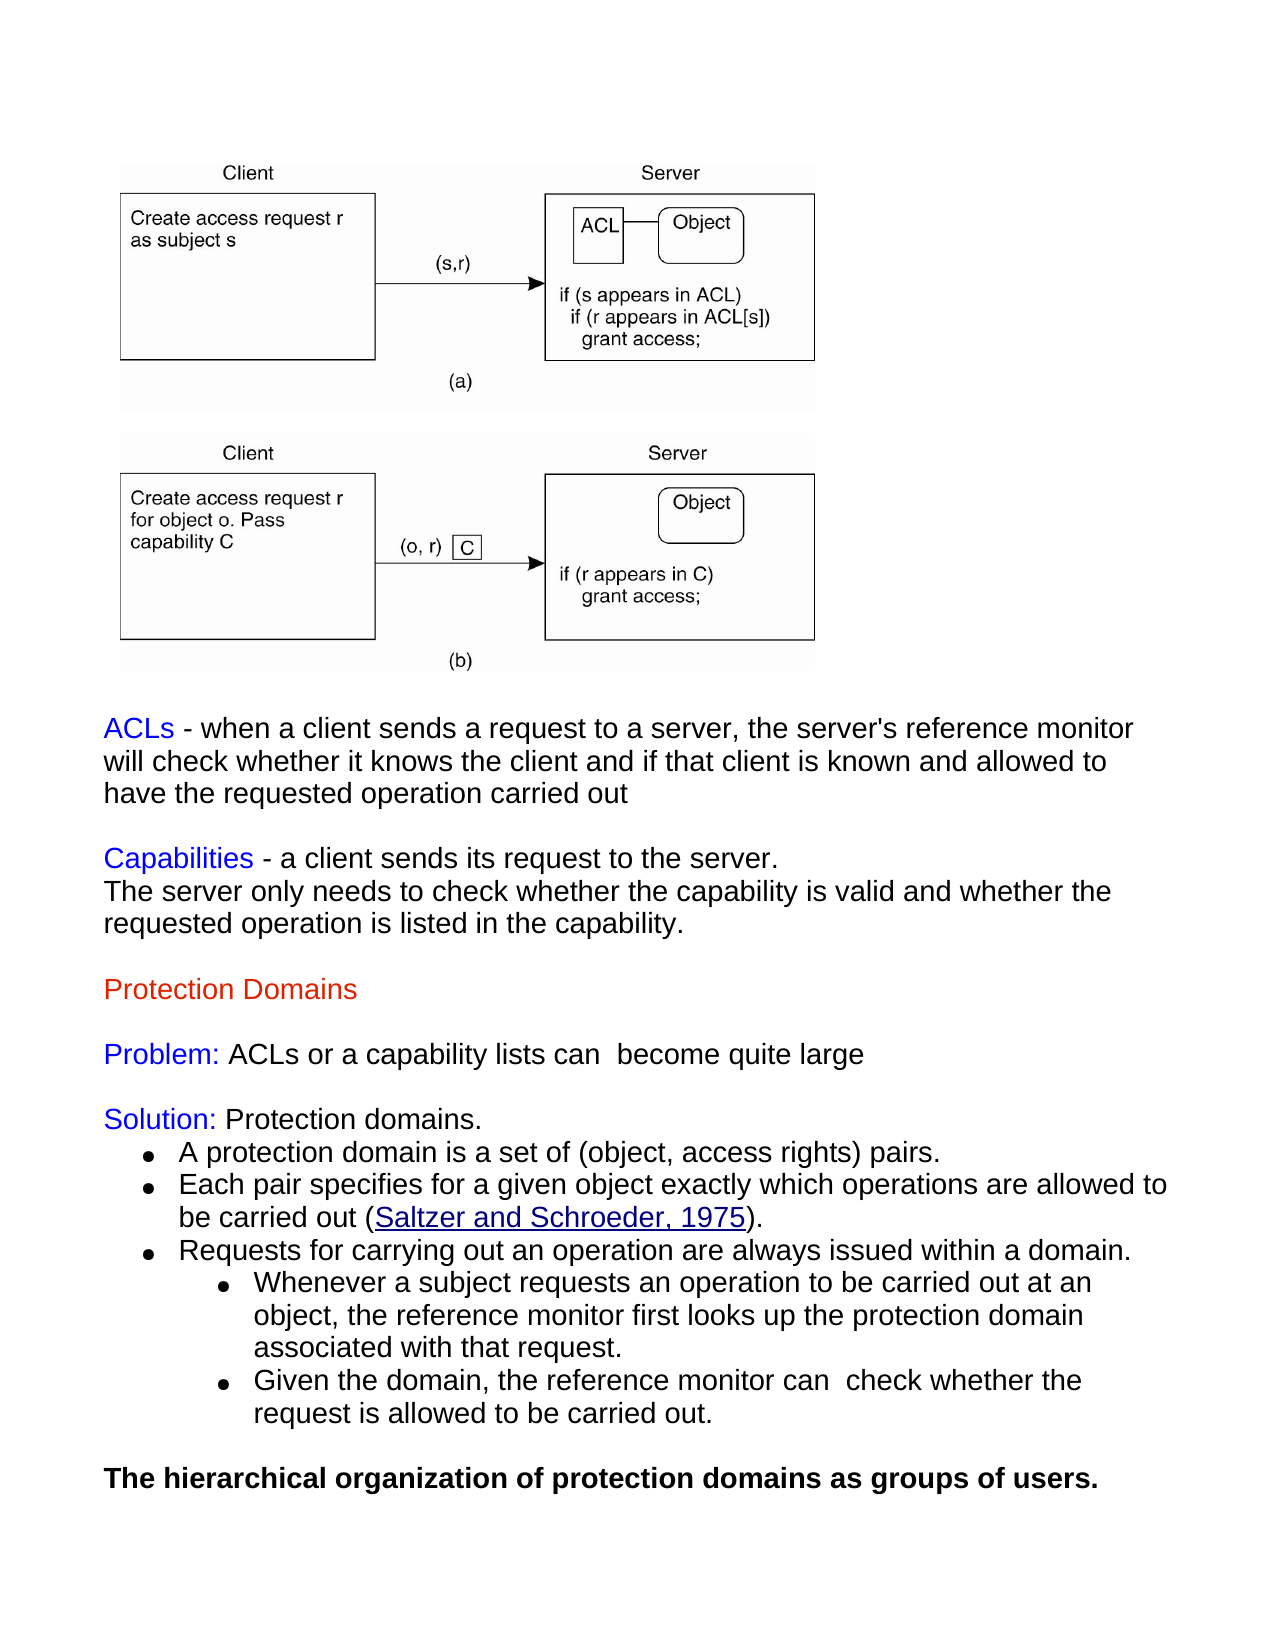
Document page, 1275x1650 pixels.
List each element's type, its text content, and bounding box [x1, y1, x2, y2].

text ACLs - when a client sends a request to a server, the server's reference monitor will check whether it knows the client and if that client is known and allowed to have the requested operation carried out [103, 712, 1172, 810]
text Protection Domains [103, 973, 1172, 1005]
text Solution: Protection domains. [103, 1103, 1172, 1136]
list A protection domain is a set of (object, access rights) pairs. [141, 1136, 1172, 1168]
text The hierarchical organization of protection domains as groups of users. [103, 1462, 1172, 1494]
list Given the domain, the reference monitor can check whether the request is allowed to be carried out. [216, 1364, 1172, 1429]
text Capabilities - a client sends its request to the server. [103, 842, 1172, 875]
list Requests for carrying out an operation are always issued within a domain. [141, 1233, 1172, 1266]
text Problem: ACLs or a capability lists can become quite large [103, 1038, 1172, 1071]
text The server only needs to check whether the capability is valid and whether the requested operation is listed in the capability. [103, 875, 1172, 940]
list Each pair specifies for a given object exactly which operations are allowed to be carried out (Saltzer and Schroeder, 1975). [141, 1168, 1172, 1233]
picture [120, 433, 815, 671]
list Whenever a subject requests an operation to be carried out at an object, the reference monitor first looks up the protection domain associated with that request. [216, 1266, 1172, 1364]
picture [120, 162, 815, 410]
